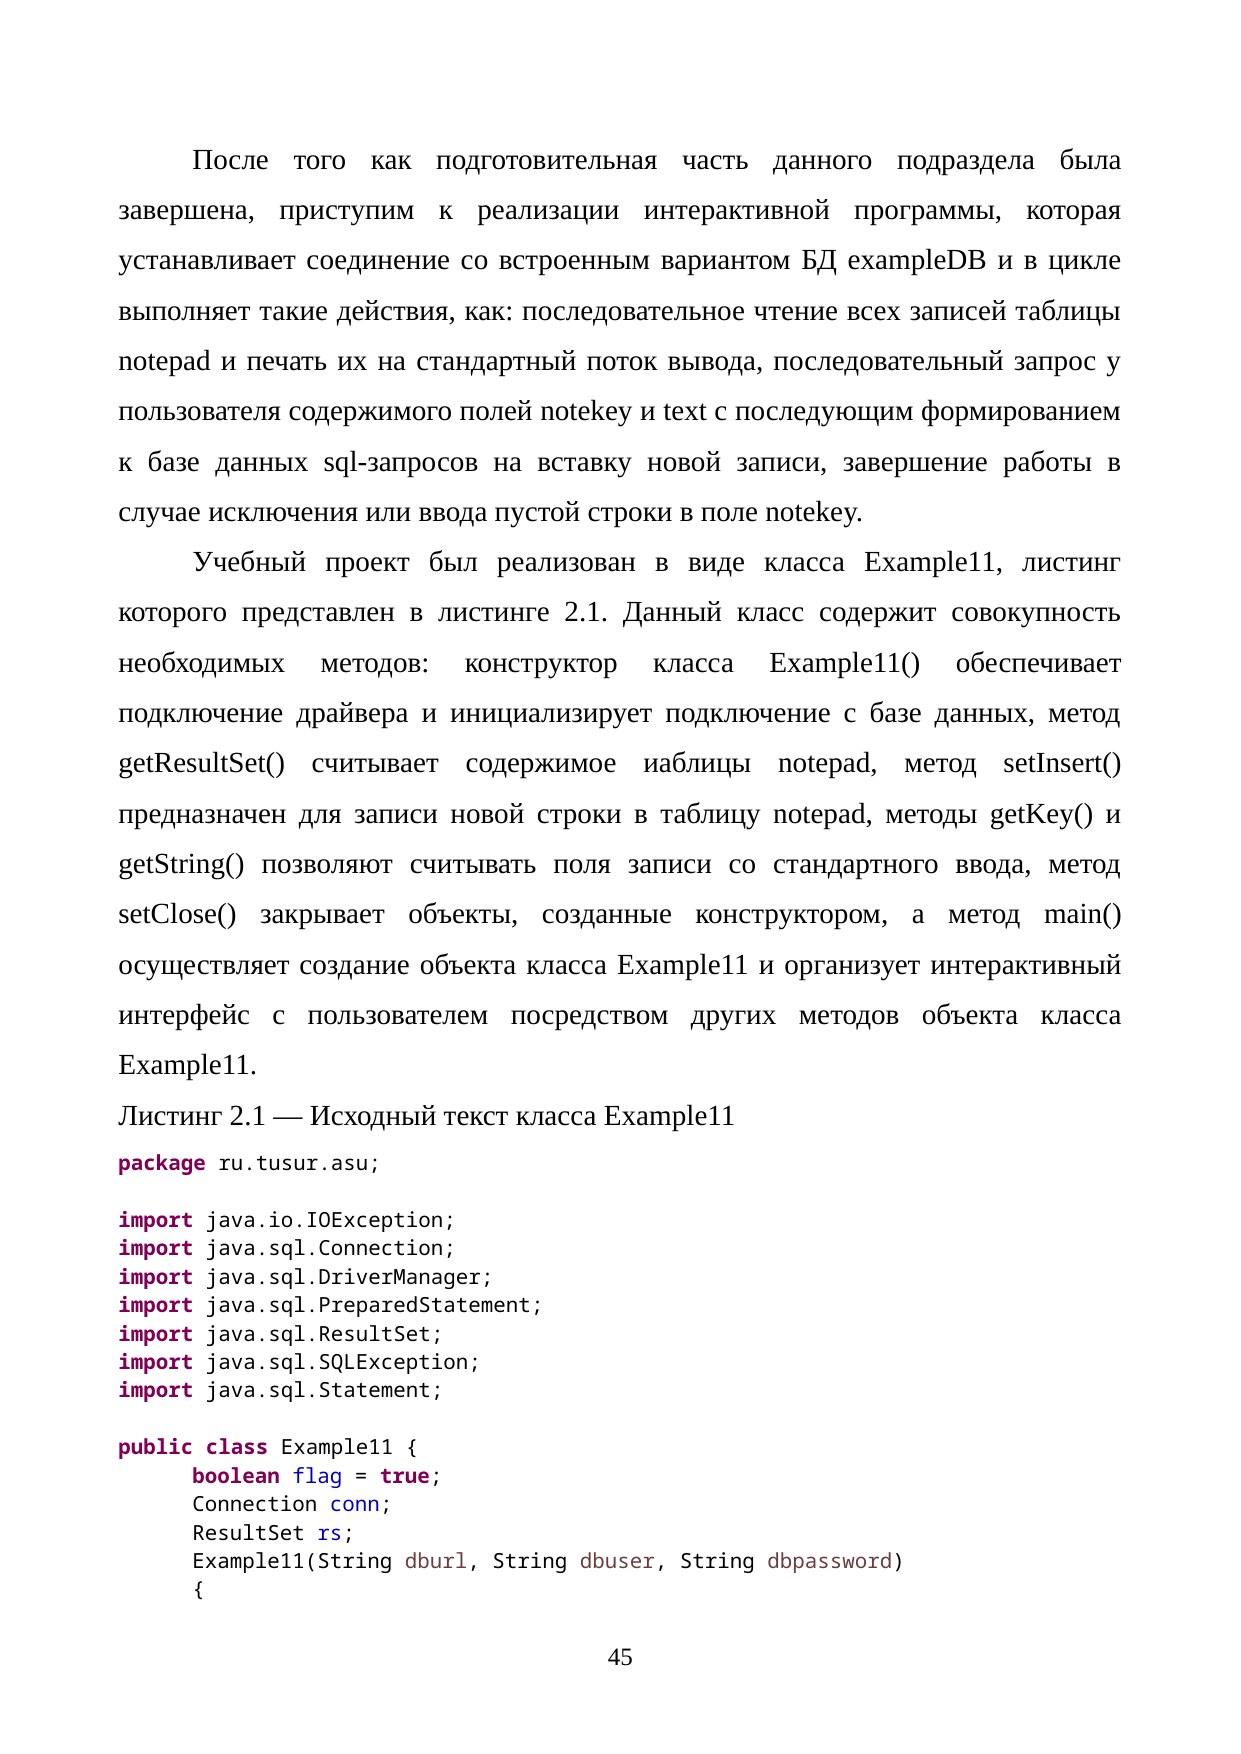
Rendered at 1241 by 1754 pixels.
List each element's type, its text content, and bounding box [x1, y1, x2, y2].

text boolean flag = true; [118, 1461, 1122, 1489]
text import java.sql.DriverManager; [118, 1262, 1122, 1290]
text Example11(String dburl, String dbuser, String dbpassword) [118, 1546, 1122, 1574]
text ResultSet rs; [118, 1518, 1122, 1546]
text import java.sql.SQLException; [118, 1347, 1122, 1376]
text Учебный проект был реализован в виде класса Example11, листинг которого представлен в листинге 2.1. Данный класс содержит совокупность необходимых методов: конструктор класса Example11() обеспечивает подключение драйвера и инициализирует подключение с базе данных, метод getResultSet() считывает содержимое иаблицы notepad, метод setInsert() предназначен для записи новой строки в таблицу notepad, методы getKey() и getString() позволяют считывать поля записи со стандартного ввода, метод setClose() закрывает объекты, созданные конструктором, а метод main() осуществляет создание объекта класса Example11 и организует интерактивный интерфейс с пользователем посредством других методов объекта класса Example11. [118, 544, 1122, 1081]
text package ru.tusur.asu; [118, 1148, 1122, 1176]
text import java.io.IOException; [118, 1205, 1122, 1233]
text Листинг 2.1 — Исходный текст класса Example11 [118, 1098, 1122, 1131]
text import java.sql.Connection; [118, 1233, 1122, 1262]
text public class Example11 { [118, 1432, 1122, 1461]
text После того как подготовительная часть данного подраздела была завершена, приступим к реализации интерактивной программы, которая устанавливает соединение со встроенным вариантом БД exampleDB и в цикле выполняет такие действия, как: последовательное чтение всех записей таблицы notepad и печать их на стандартный поток вывода, последовательный запрос у пользователя содержимого полей notekey и text с последующим формированием к базе данных sql-запросов на вставку новой записи, завершение работы в случае исключения или ввода пустой строки в поле notekey. [118, 142, 1122, 527]
text { [118, 1574, 1122, 1603]
text import java.sql.Statement; [118, 1376, 1122, 1404]
text import java.sql.PreparedStatement; [118, 1290, 1122, 1319]
text import java.sql.ResultSet; [118, 1319, 1122, 1347]
text Connection conn; [118, 1489, 1122, 1518]
